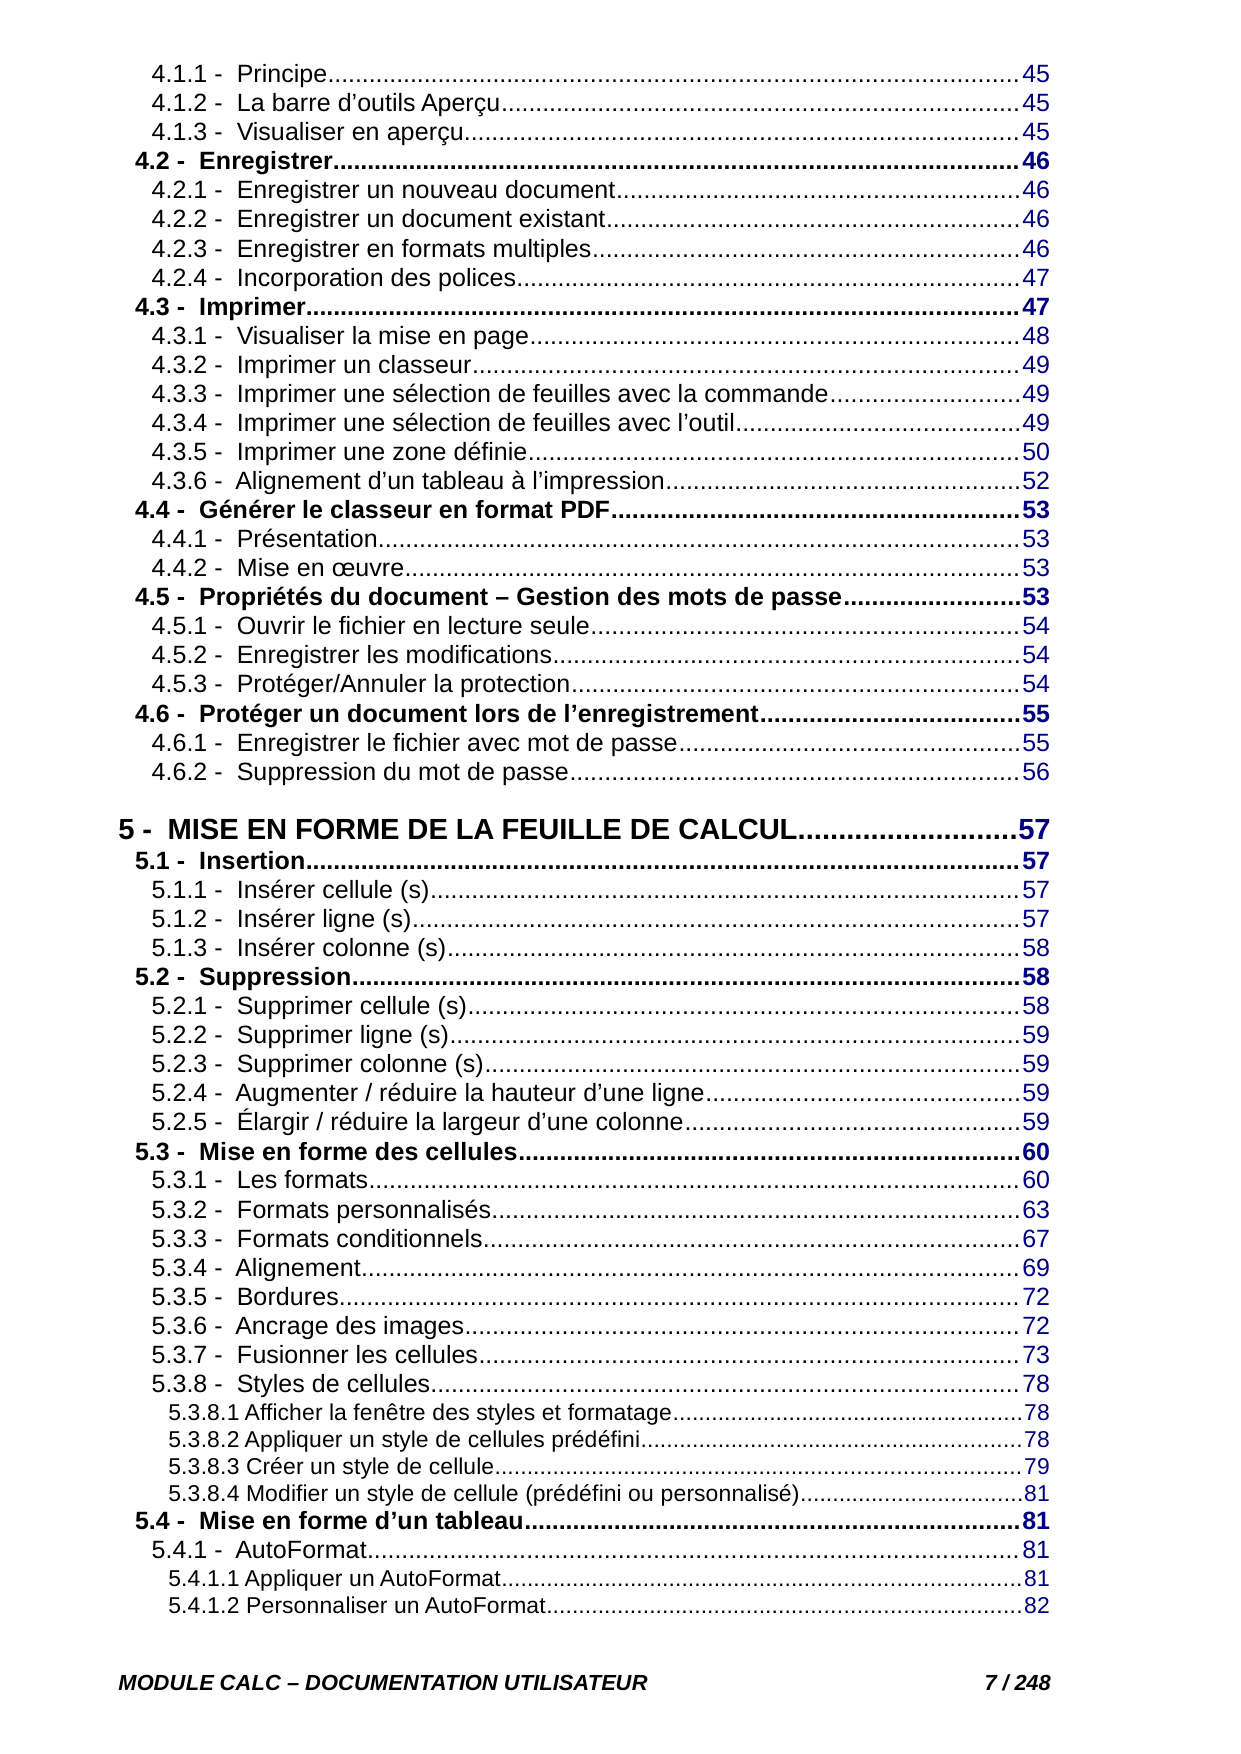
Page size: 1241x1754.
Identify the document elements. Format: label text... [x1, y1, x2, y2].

text 5.4.1 - AutoFormat 81 [151, 1535, 1122, 1564]
text 5.2 - Suppression 58 [135, 962, 1122, 991]
text 5.3 - Mise en forme des cellules 60 [135, 1136, 1122, 1165]
text 4.6 - Protéger un document lors de l’enregistrement 55 [135, 698, 1122, 727]
text 4.2.1 - Enregistrer un nouveau document 46 [151, 175, 1122, 204]
text 4.4.1 - Présentation 53 [151, 524, 1122, 553]
text 4.4.2 - Mise en œuvre 53 [151, 553, 1122, 582]
text 4.2.4 - Incorporation des polices 47 [151, 262, 1122, 292]
text 4.5 - Propriétés du document – Gestion des mots de passe 53 [135, 582, 1122, 611]
text 5.3.2 - Formats personnalisés 63 [151, 1194, 1122, 1223]
text 5.1.2 - Insérer ligne (s) 57 [151, 904, 1122, 933]
text 4.6.1 - Enregistrer le fichier avec mot de passe 55 [151, 727, 1122, 757]
text 5.1.3 - Insérer colonne (s) 58 [151, 933, 1122, 962]
text 5.3.1 - Les formats 60 [151, 1165, 1122, 1194]
text 5.3.4 - Alignement 69 [151, 1253, 1122, 1282]
text 4.2.2 - Enregistrer un document existant 46 [151, 204, 1122, 233]
text 4.3 - Imprimer 47 [135, 292, 1122, 321]
text 4.3.1 - Visualiser la mise en page 48 [151, 321, 1122, 350]
text 5.4 - Mise en forme d’un tableau 81 [135, 1506, 1122, 1535]
text 5.2.5 - Élargir / réduire la largeur d’une colonne 59 [151, 1107, 1122, 1136]
text 5.2.4 - Augmenter / réduire la hauteur d’une ligne 59 [151, 1078, 1122, 1107]
text 5.3.6 - Ancrage des images 72 [151, 1311, 1122, 1340]
text 4.2.3 - Enregistrer en formats multiples 46 [151, 233, 1122, 262]
text 4.3.6 - Alignement d’un tableau à l’impression 52 [151, 466, 1122, 495]
text 4.5.1 - Ouvrir le fichier en lecture seule 54 [151, 611, 1122, 640]
text 5 - Mise en forme de la feuille de calcul 57 [118, 812, 1122, 845]
text 4.1.3 - Visualiser en aperçu 45 [151, 117, 1122, 146]
text 5.4.1.2 Personnaliser un AutoFormat 82 [168, 1591, 1122, 1618]
text 5.2.3 - Supprimer colonne (s) 59 [151, 1049, 1122, 1078]
text 4.6.2 - Suppression du mot de passe 56 [151, 757, 1122, 786]
text 5.4.1.1 Appliquer un AutoFormat 81 [168, 1564, 1122, 1591]
text 5.1.1 - Insérer cellule (s) 57 [151, 875, 1122, 904]
text 4.5.3 - Protéger/Annuler la protection 54 [151, 669, 1122, 698]
text 4.4 - Générer le classeur en format PDF 53 [135, 495, 1122, 524]
text 5.2.2 - Supprimer ligne (s) 59 [151, 1020, 1122, 1049]
text 5.3.8.1 Afficher la fenêtre des styles et formatage 78 [168, 1398, 1122, 1425]
text 4.3.3 - Imprimer une sélection de feuilles avec la commande 49 [151, 379, 1122, 408]
text 5.1 - Insertion 57 [135, 846, 1122, 875]
text 4.2 - Enregistrer 46 [135, 146, 1122, 175]
text 4.1.1 - Principe 45 [151, 59, 1122, 88]
text 4.3.5 - Imprimer une zone définie 50 [151, 437, 1122, 466]
text 4.1.2 - La barre d’outils Aperçu 45 [151, 88, 1122, 117]
text 5.3.8.2 Appliquer un style de cellules prédéfini 78 [168, 1425, 1122, 1452]
text 5.3.8 - Styles de cellules 78 [151, 1369, 1122, 1398]
text 5.3.8.3 Créer un style de cellule 79 [168, 1452, 1122, 1479]
text 4.5.2 - Enregistrer les modifications 54 [151, 640, 1122, 669]
text 4.3.4 - Imprimer une sélection de feuilles avec l’outil 49 [151, 408, 1122, 437]
text 4.3.2 - Imprimer un classeur 49 [151, 350, 1122, 379]
text 5.2.1 - Supprimer cellule (s) 58 [151, 991, 1122, 1020]
text 5.3.5 - Bordures 72 [151, 1282, 1122, 1311]
text 5.3.3 - Formats conditionnels 67 [151, 1223, 1122, 1253]
text 5.3.8.4 Modifier un style de cellule (prédéfini ou personnalisé) 81 [168, 1479, 1122, 1506]
text 5.3.7 - Fusionner les cellules 73 [151, 1340, 1122, 1369]
